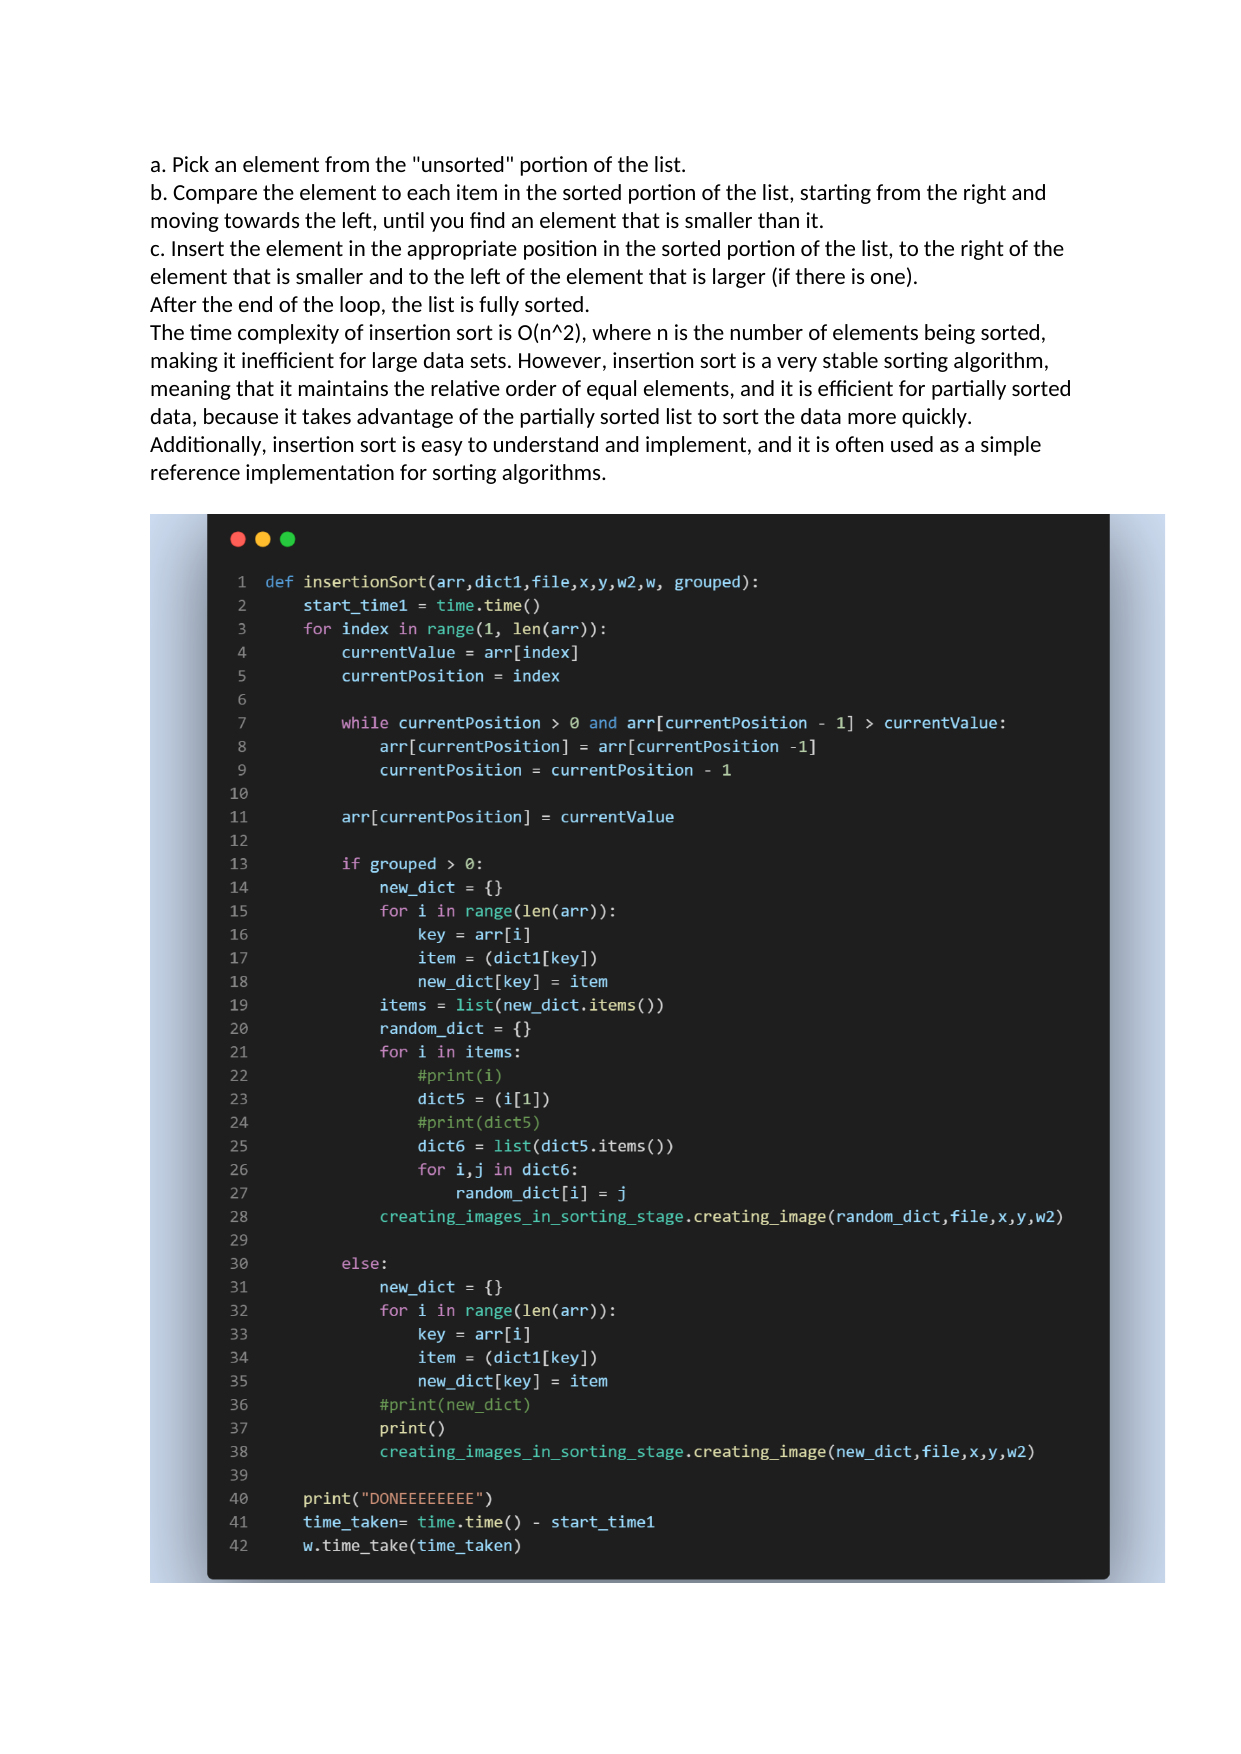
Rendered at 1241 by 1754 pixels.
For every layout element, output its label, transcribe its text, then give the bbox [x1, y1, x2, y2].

text After the end of the loop, the list is fully sorted. [150, 290, 1090, 318]
text c. Insert the element in the appropriate position in the sorted portion of the list, to the right of the element that is smaller and to the left of the element that is larger (if there is one). [150, 234, 1090, 290]
text The time complexity of insertion sort is O(n^2), where n is the number of elements being sorted, making it inefficient for large data sets. However, insertion sort is a very stable sorting algorithm, meaning that it maintains the relative order of equal elements, and it is efficient for partially sorted data, because it takes advantage of the partially sorted list to sort the data more quickly. Additionally, insertion sort is easy to understand and implement, and it is often used as a simple reference implementation for sorting algorithms. [150, 318, 1090, 486]
text a. Pick an element from the "unsorted" portion of the list. [150, 150, 1090, 178]
text b. Compare the element to each item in the sorted portion of the list, starting from the right and moving towards the left, until you find an element that is smaller than it. [150, 178, 1090, 234]
